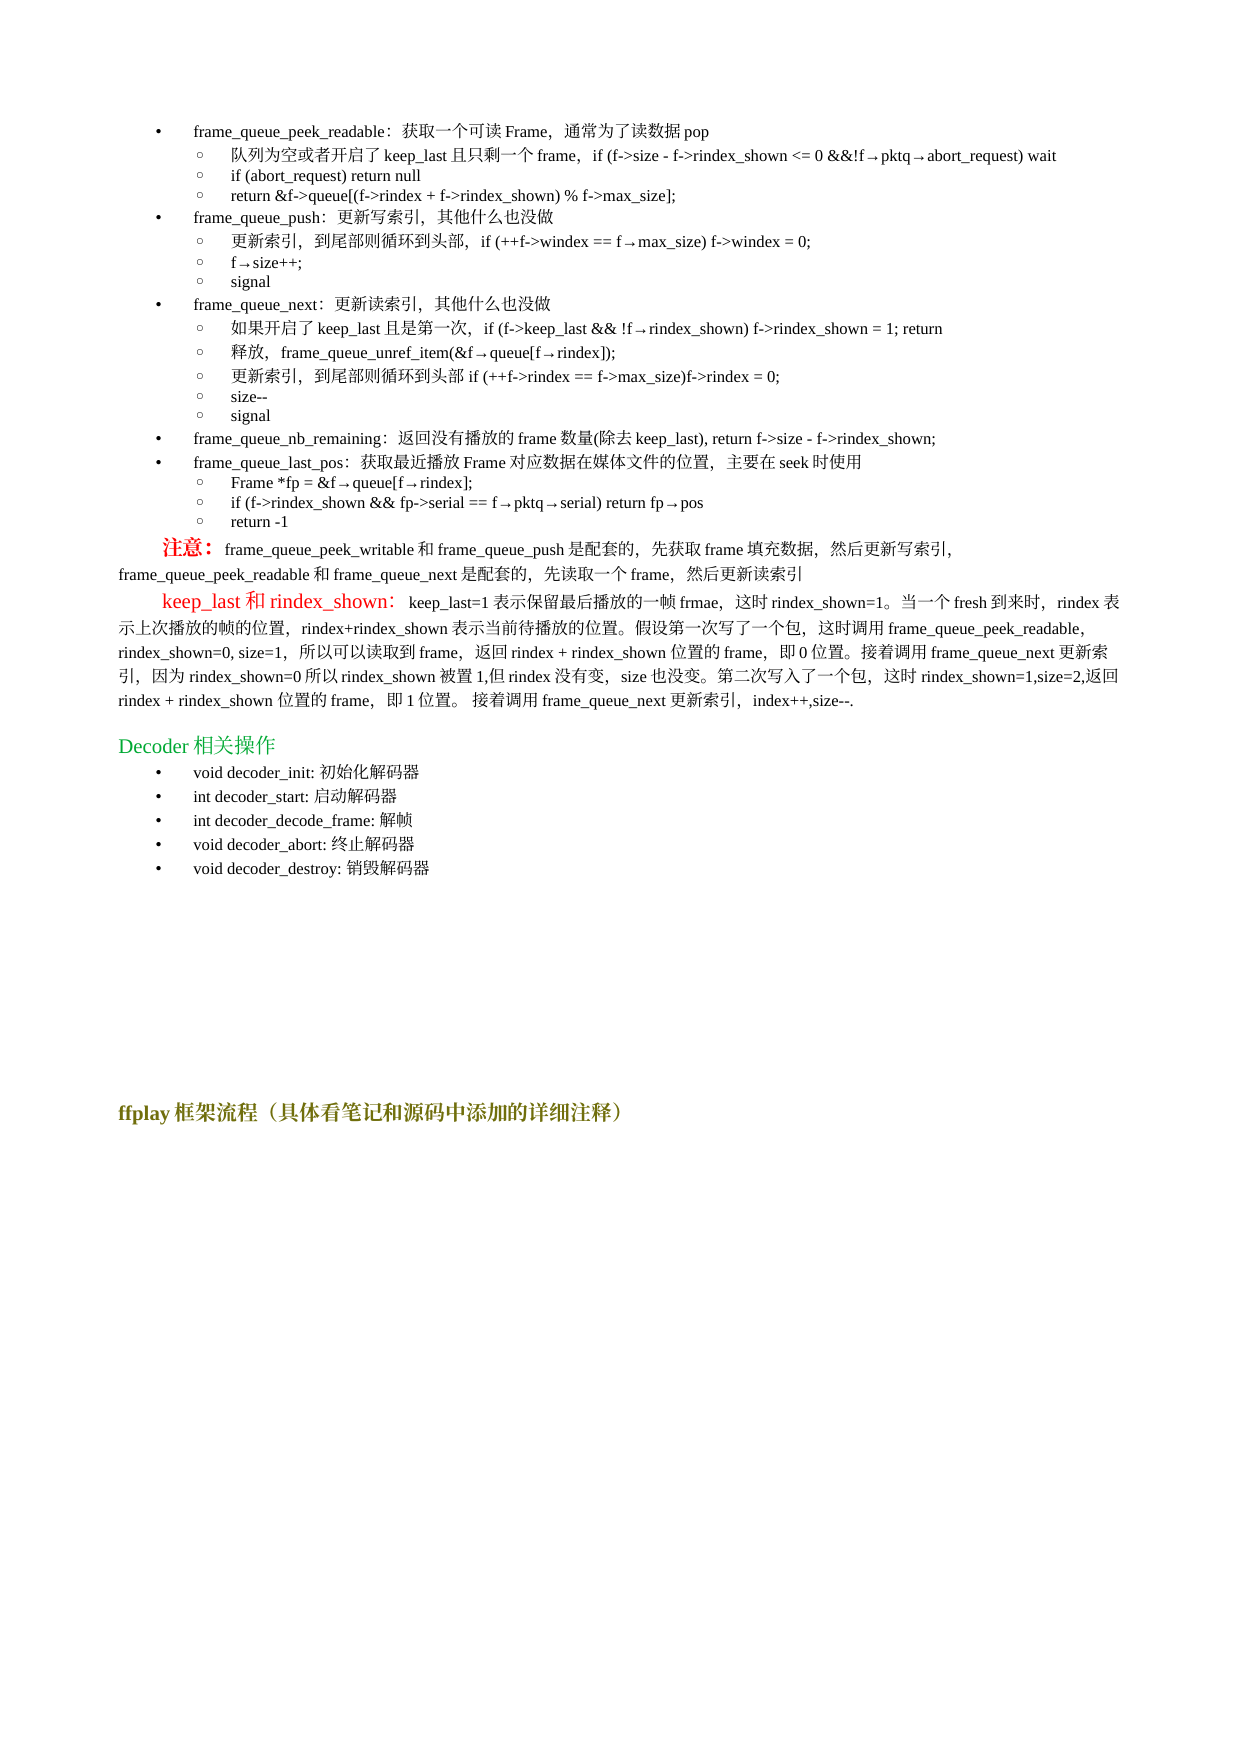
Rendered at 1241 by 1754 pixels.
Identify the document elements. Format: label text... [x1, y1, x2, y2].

list signal [193, 406, 1122, 425]
list frame_queue_peek_readable：获取⼀个可读Frame，通常为了读数据pop [156, 118, 1122, 142]
list return &f->queue[(f->rindex + f->rindex_shown) % f->max_size]; [193, 185, 1122, 204]
list Frame *fp = &f→queue[f→rindex]; [193, 473, 1122, 493]
list 更新索引，到尾部则循环到头部，if (++f->windex == f→max_size) f->windex = 0; [193, 228, 1122, 252]
list if (abort_request) return null [193, 166, 1122, 185]
list 如果开启了keep_last且是第一次，if (f->keep_last && !f→rindex_shown) f->rindex_shown = 1; return [193, 315, 1122, 339]
list void decoder_abort: 终止解码器 [156, 832, 1122, 856]
text ffplay框架流程（具体看笔记和源码中添加的详细注释） [118, 1096, 1122, 1126]
list int decoder_decode_frame: 解帧 [156, 808, 1122, 832]
list size-- [193, 387, 1122, 406]
list f→size++; [193, 252, 1122, 272]
list void decoder_init: 初始化解码器 [156, 760, 1122, 784]
list frame_queue_nb_remaining：返回没有播放的frame数量(除去keep_last), return f->size - f->rindex_shown; [156, 425, 1122, 449]
list 释放，frame_queue_unref_item(&f→queue[f→rindex]); [193, 339, 1122, 363]
list 队列为空或者开启了keep_last且只剩一个frame，if (f->size - f->rindex_shown <= 0 &&!f→pktq→abort_request) wait [193, 142, 1122, 166]
list return -1 [193, 512, 1122, 531]
list if (f->rindex_shown && fp->serial == f→pktq→serial) return fp→pos [193, 493, 1122, 512]
list frame_queue_push：更新写索引，其他什么也没做 [156, 204, 1122, 228]
list frame_queue_last_pos：获取最近播放Frame对应数据在媒体⽂件的位置，主要在seek时使⽤ [156, 449, 1122, 473]
list signal [193, 272, 1122, 291]
list frame_queue_next：更新读索引，其他什么也没做 [156, 291, 1122, 315]
text keep_last和rindex_shown：keep_last=1表示保留最后播放的一帧frmae，这时rindex_shown=1。当一个fresh到来时，rindex表示上次播放的帧的位置，rindex+rindex_shown表示当前待播放的位置。假设第一次写了一个包，这时调用frame_queue_peek_readable， rindex_shown=0, size=1，所以可以读取到frame，返回rindex + rindex_shown 位置的frame，即0位置。接着调用frame_queue_next更新索引，因为 rindex_shown=0所以rindex_shown被置1,但rindex没有变，size也没变。第二次写入了一个包，这时 rindex_shown=1,size=2,返回 rindex + rindex_shown 位置的frame，即1位置。 接着调用frame_queue_next更新索引，index++,size--. [118, 585, 1122, 711]
list 更新索引，到尾部则循环到头部 if (++f->rindex == f->max_size)f->rindex = 0; [193, 363, 1122, 387]
text Decoder相关操作 [118, 730, 1122, 760]
list void decoder_destroy: 销毁解码器 [156, 856, 1122, 879]
list int decoder_start: 启动解码器 [156, 784, 1122, 808]
text 注意：frame_queue_peek_writable和frame_queue_push是配套的，先获取frame填充数据，然后更新写索引，frame_queue_peek_readable和frame_queue_next是配套的，先读取一个frame，然后更新读索引 [118, 531, 1122, 585]
